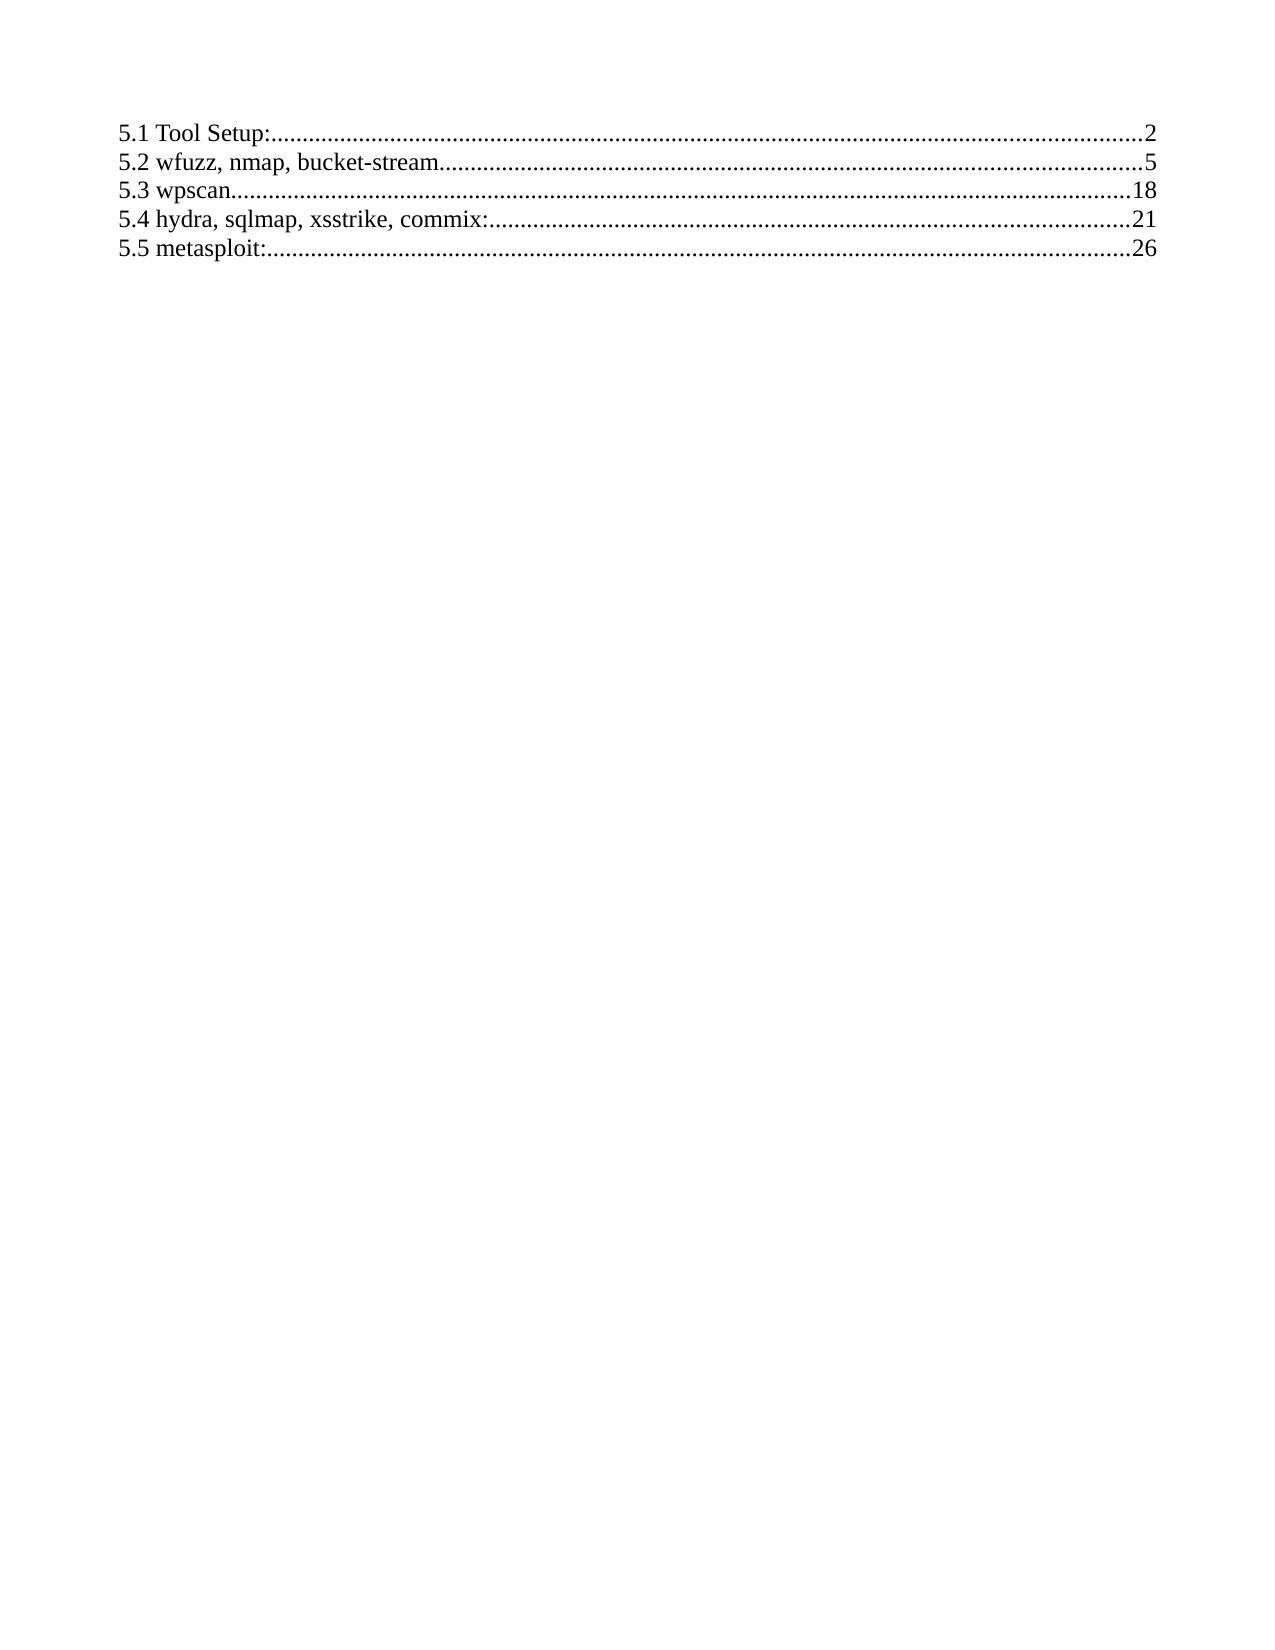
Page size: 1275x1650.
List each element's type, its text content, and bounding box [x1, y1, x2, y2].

text 5.1 Tool Setup: 2 [118, 118, 1157, 147]
text 5.3 wpscan 18 [118, 176, 1157, 204]
text 5.2 wfuzz, nmap, bucket-stream 5 [118, 147, 1157, 176]
text 5.4 hydra, sqlmap, xsstrike, commix: 21 [118, 204, 1157, 233]
text 5.5 metasploit: 26 [118, 233, 1157, 262]
